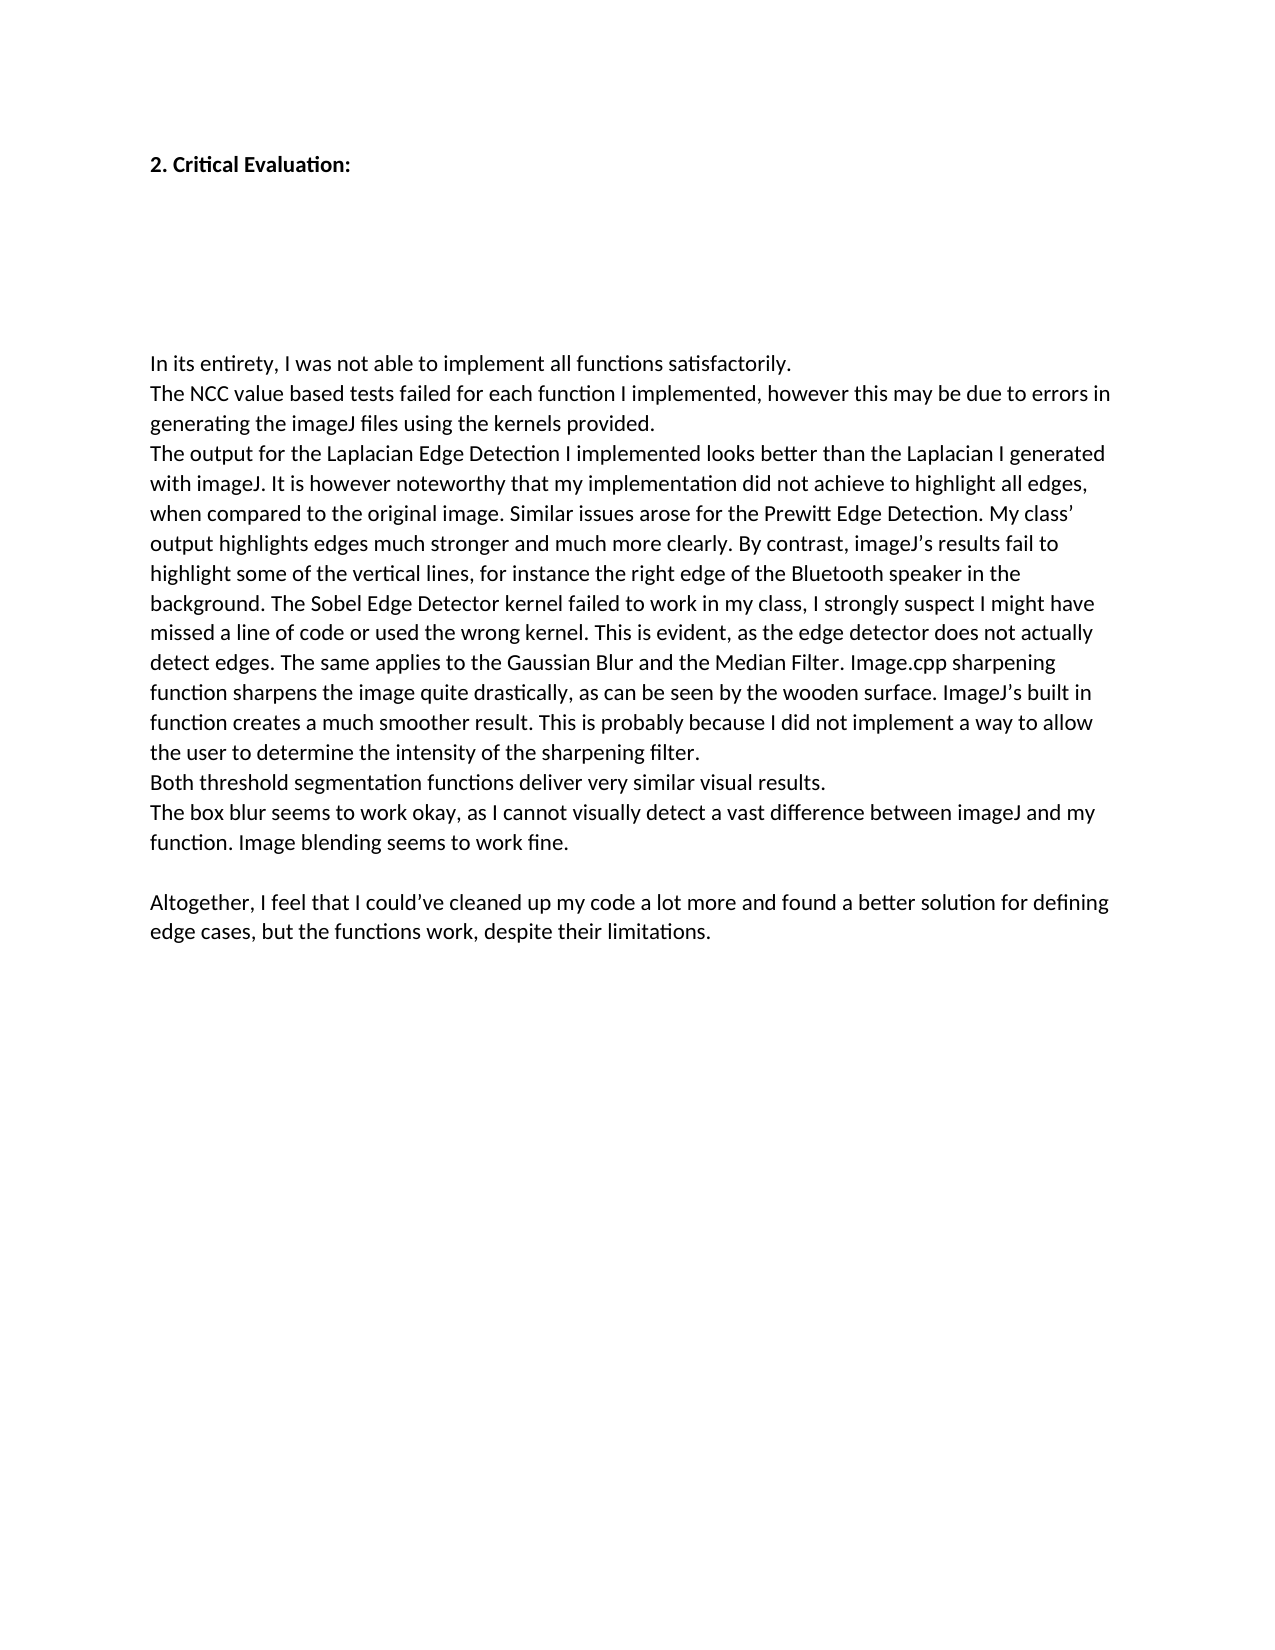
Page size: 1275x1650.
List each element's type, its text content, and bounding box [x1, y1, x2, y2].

text In its entirety, I was not able to implement all functions satisfactorily. The NCC value based tests failed for each function I implemented, however this may be due to errors in generating the imageJ files using the kernels provided. The output for the Laplacian Edge Detection I implemented looks better than the Laplacian I generated with imageJ. It is however noteworthy that my implementation did not achieve to highlight all edges, when compared to the original image. Similar issues arose for the Prewitt Edge Detection. My class’ output highlights edges much stronger and much more clearly. By contrast, imageJ’s results fail to highlight some of the vertical lines, for instance the right edge of the Bluetooth speaker in the background. The Sobel Edge Detector kernel failed to work in my class, I strongly suspect I might have missed a line of code or used the wrong kernel. This is evident, as the edge detector does not actually detect edges. The same applies to the Gaussian Blur and the Median Filter. Image.cpp sharpening function sharpens the image quite drastically, as can be seen by the wooden surface. ImageJ’s built in function creates a much smoother result. This is probably because I did not implement a way to allow the user to determine the intensity of the sharpening filter. Both threshold segmentation functions deliver very similar visual results. The box blur seems to work okay, as I cannot visually detect a vast difference between imageJ and my function. Image blending seems to work fine. Altogether, I feel that I could’ve cleaned up my code a lot more and found a better solution for defining edge cases, but the functions work, despite their limitations. [150, 349, 1125, 975]
text Threshold segmentation: Threshold@125 Input: Output: imageJ: Image blending: 2 images, 512x512, Ratio: 50% Input: Output: 2. Critical Evaluation: [150, 150, 1125, 238]
